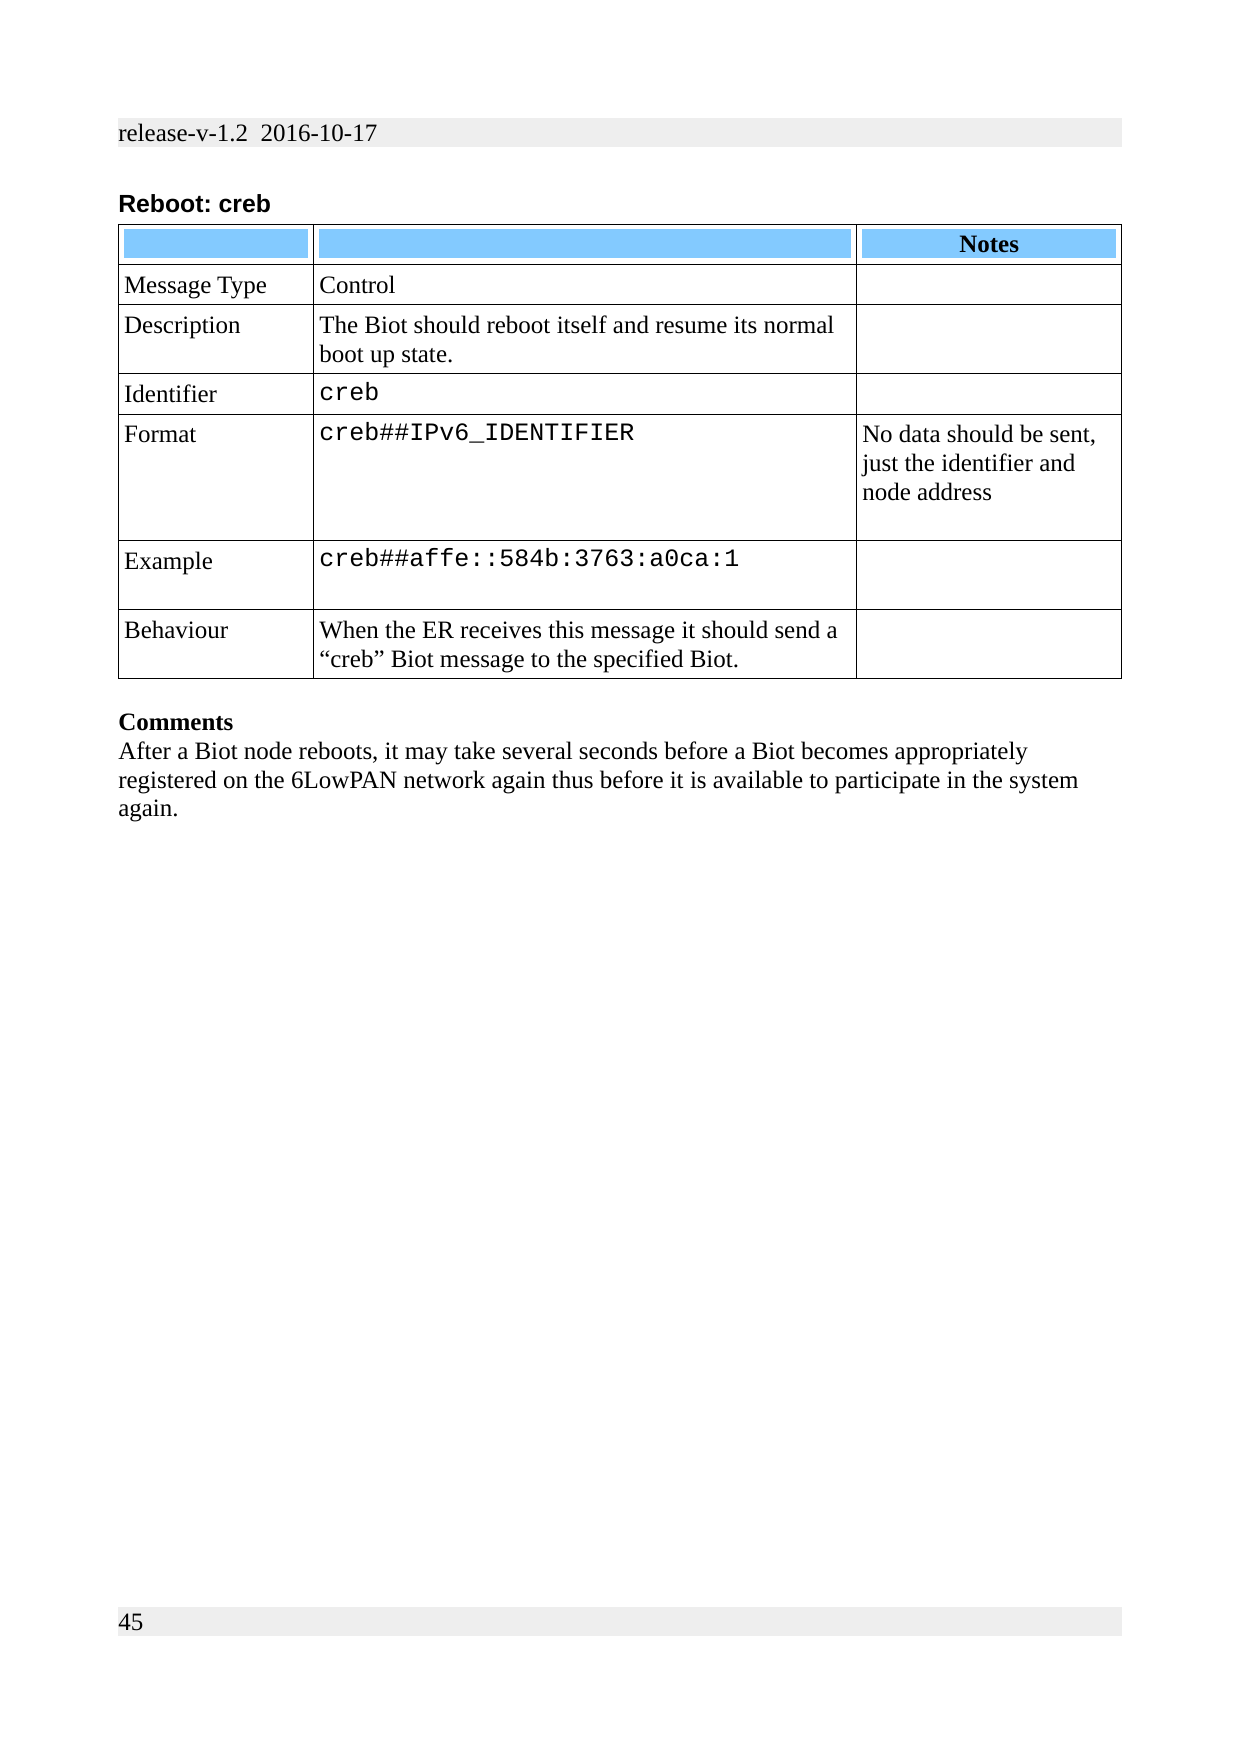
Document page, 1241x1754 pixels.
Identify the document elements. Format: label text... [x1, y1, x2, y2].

table_cell creb [314, 374, 856, 414]
table_cell creb##IPv6_IDENTIFIER [314, 415, 856, 540]
table_cell Example [119, 541, 313, 609]
table_cell [857, 610, 1121, 678]
table_cell Identifier [119, 374, 313, 414]
table_cell The Biot should reboot itself and resume its normal boot up state. [314, 305, 856, 373]
table_cell [857, 541, 1121, 609]
table_cell Description [119, 305, 313, 373]
table_cell [857, 305, 1121, 373]
table_cell Format [119, 415, 313, 540]
table_cell Message Type [119, 265, 313, 304]
text Comments [118, 707, 1122, 736]
table_cell [857, 374, 1121, 414]
table_cell Behaviour [119, 610, 313, 678]
table_header Notes [857, 225, 1121, 264]
table_header [314, 225, 856, 264]
table_cell No data should be sent, just the identifier and node address [857, 415, 1121, 540]
table_cell creb##affe::584b:3763:a0ca:1 [314, 541, 856, 609]
text After a Biot node reboots, it may take several seconds before a Biot becomes appropriately registered on the 6LowPAN network again thus before it is available to participate in the system again. [118, 736, 1122, 822]
table_cell When the ER receives this message it should send a “creb” Biot message to the specified Biot. [314, 610, 856, 678]
subtitle Reboot: creb [118, 189, 1122, 217]
table_cell Control [314, 265, 856, 304]
table_header [119, 225, 313, 264]
table_cell [857, 265, 1121, 304]
